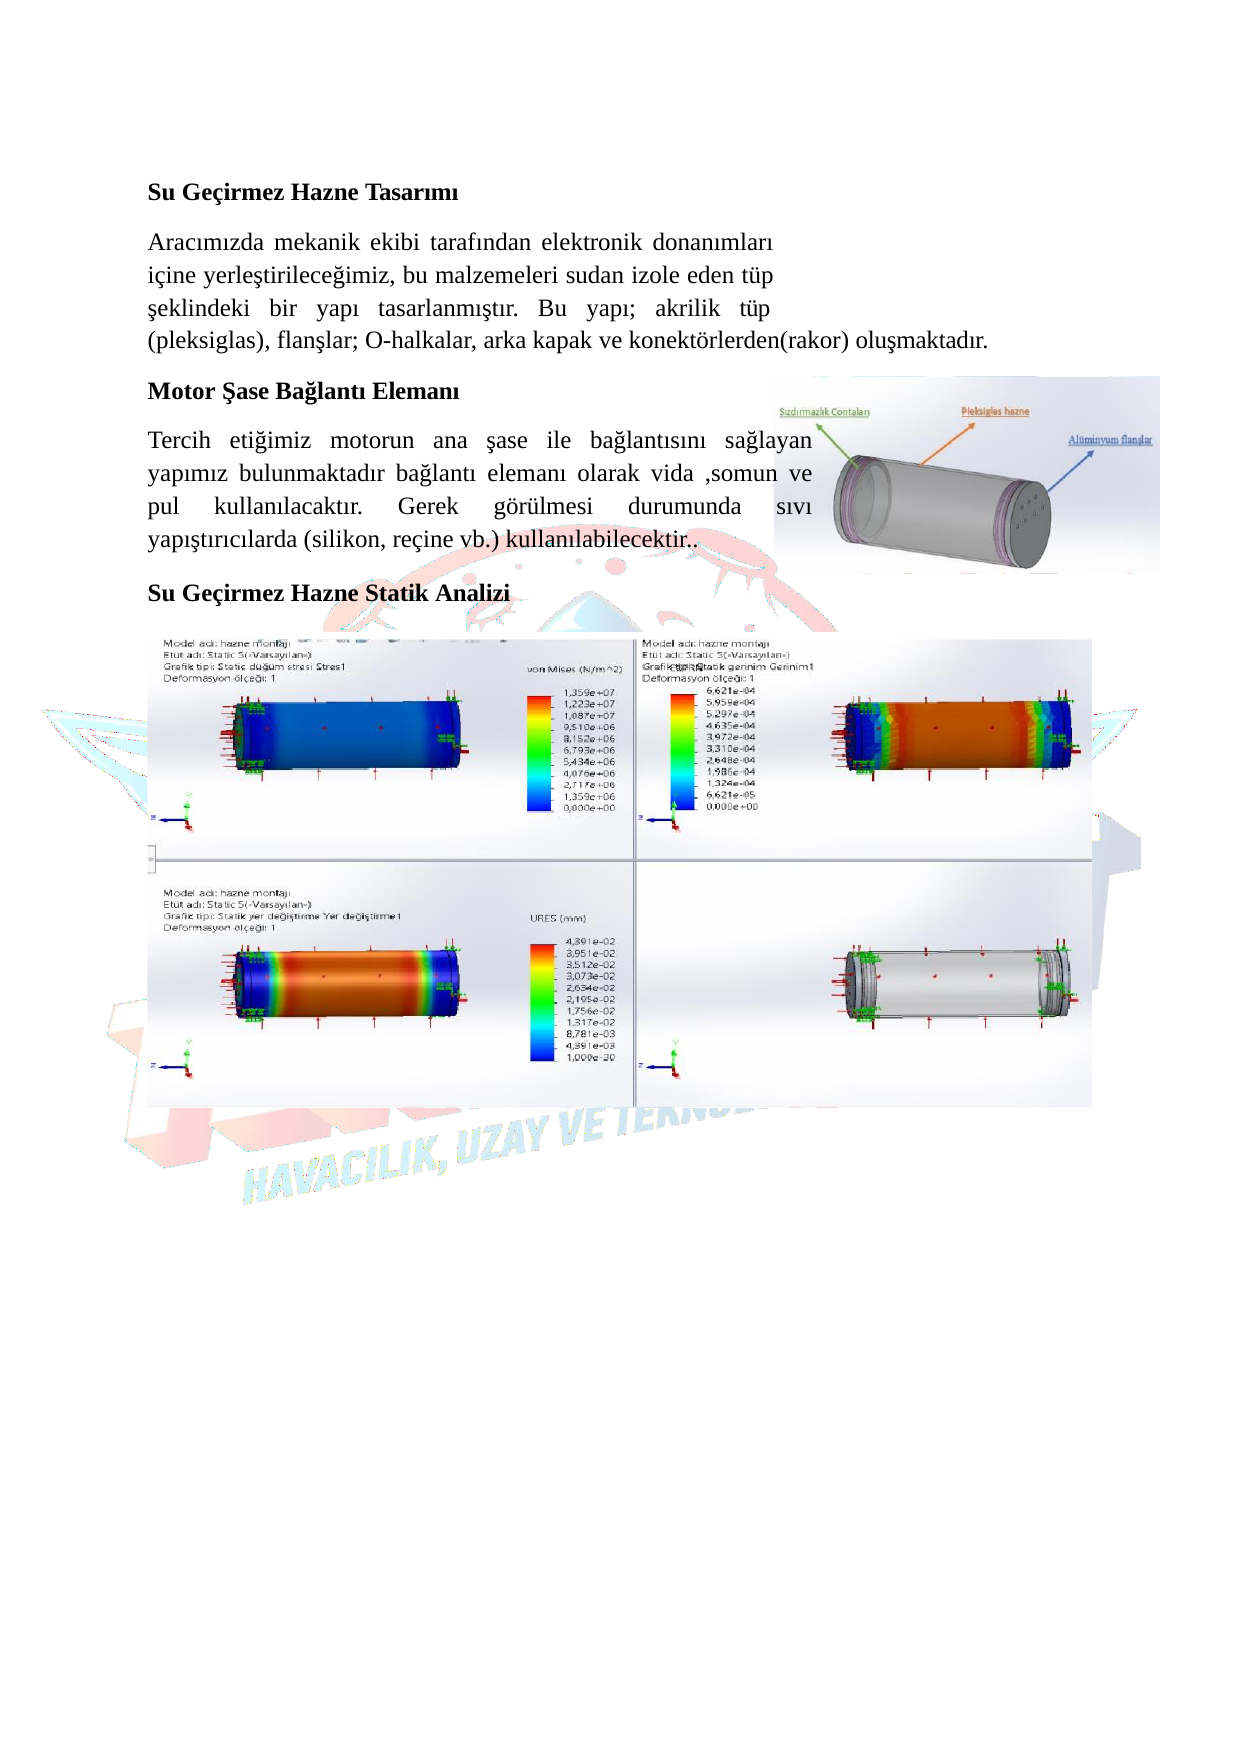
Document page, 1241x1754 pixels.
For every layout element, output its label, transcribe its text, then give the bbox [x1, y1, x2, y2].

text (pleksiglas), flanşlar; O-halkalar, arka kapak ve konektörlerden(rakor) oluşmaktadır. [147, 326, 1198, 354]
text Aracımızda mekanik ekibi tarafından elektronik donanımları içine yerleştirileceğimiz, bu malzemeleri sudan izole eden tüp şeklindeki bir yapı tasarlanmıştır. Bu yapı; akrilik tüp [147, 227, 774, 322]
subtitle [1160, 376, 1198, 405]
subtitle Motor Şase Bağlantı Elemanı [147, 376, 773, 405]
subtitle Su Geçirmez Hazne Tasarımı [147, 177, 1198, 206]
picture [41, 376, 1160, 1205]
text Tercih etiğimiz motorun ana şase ile bağlantısını sağlayan yapımız bulunmaktadır bağlantı elemanı olarak vida ,somun ve pul kullanılacaktır. Gerek görülmesi durumunda sıvı yapıştırıcılarda (silikon, reçine vb.) kullanılabilecektir.. [147, 425, 773, 524]
